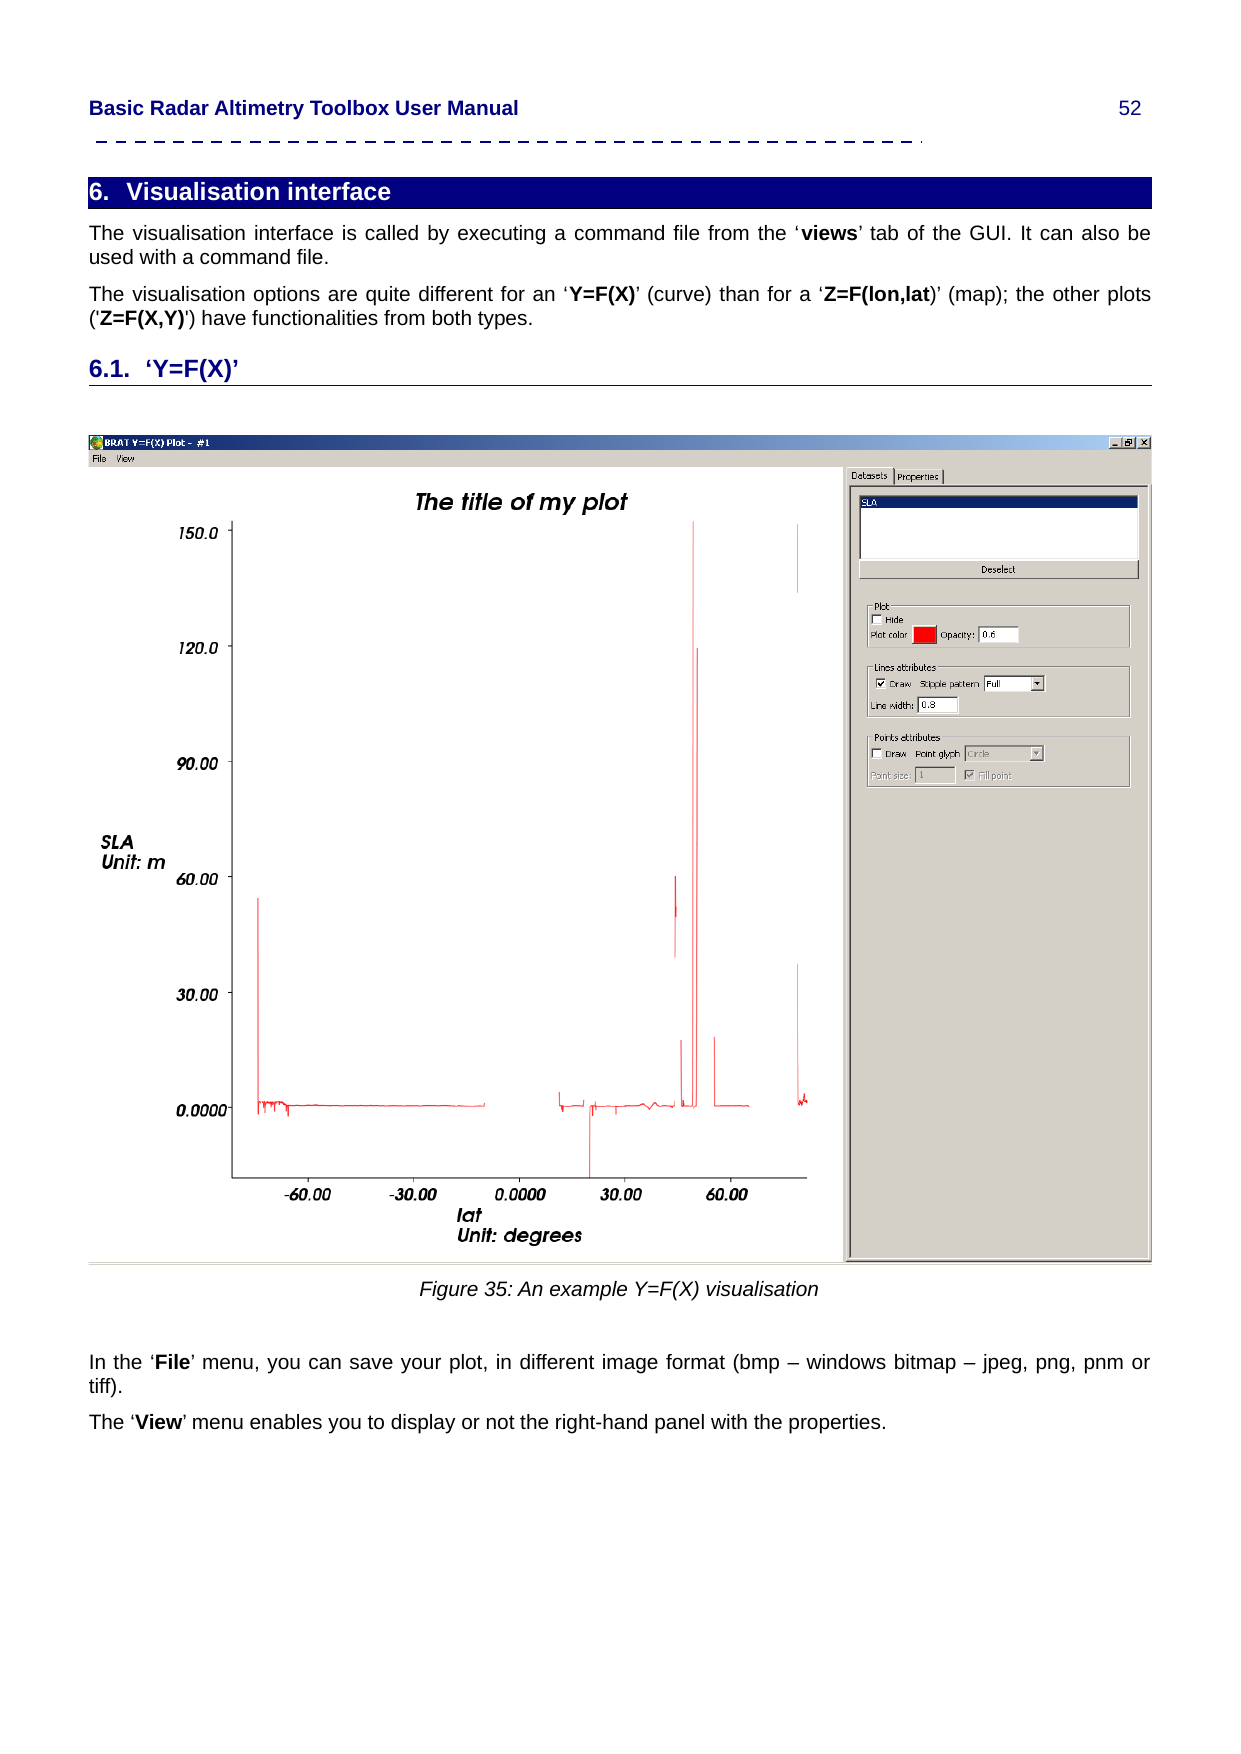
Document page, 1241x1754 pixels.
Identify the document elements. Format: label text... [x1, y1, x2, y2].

picture [88, 435, 1152, 1265]
text In the ‘File’ menu, you can save your plot, in different image format (bmp – windows bitmap – jpeg, png, pnm or tiff). [88, 1349, 1152, 1397]
subtitle Visualisation interface [88, 177, 1152, 209]
text The visualisation options are quite different for an ‘Y=F(X)’ (curve) than for a ‘Z=F(lon,lat)’ (map); the other plots ('Z=F(X,Y)') have functionalities from both types. [88, 282, 1152, 329]
subtitle ‘Y=F(X)’ [88, 354, 1152, 386]
text The visualisation interface is called by executing a command file from the ‘views’ tab of the GUI. It can also be used with a command file. [88, 221, 1152, 269]
text The ‘View’ menu enables you to display or not the right-hand panel with the properties. [88, 1410, 1152, 1434]
text Figure 35: An example Y=F(X) visualisation [88, 1277, 1152, 1301]
